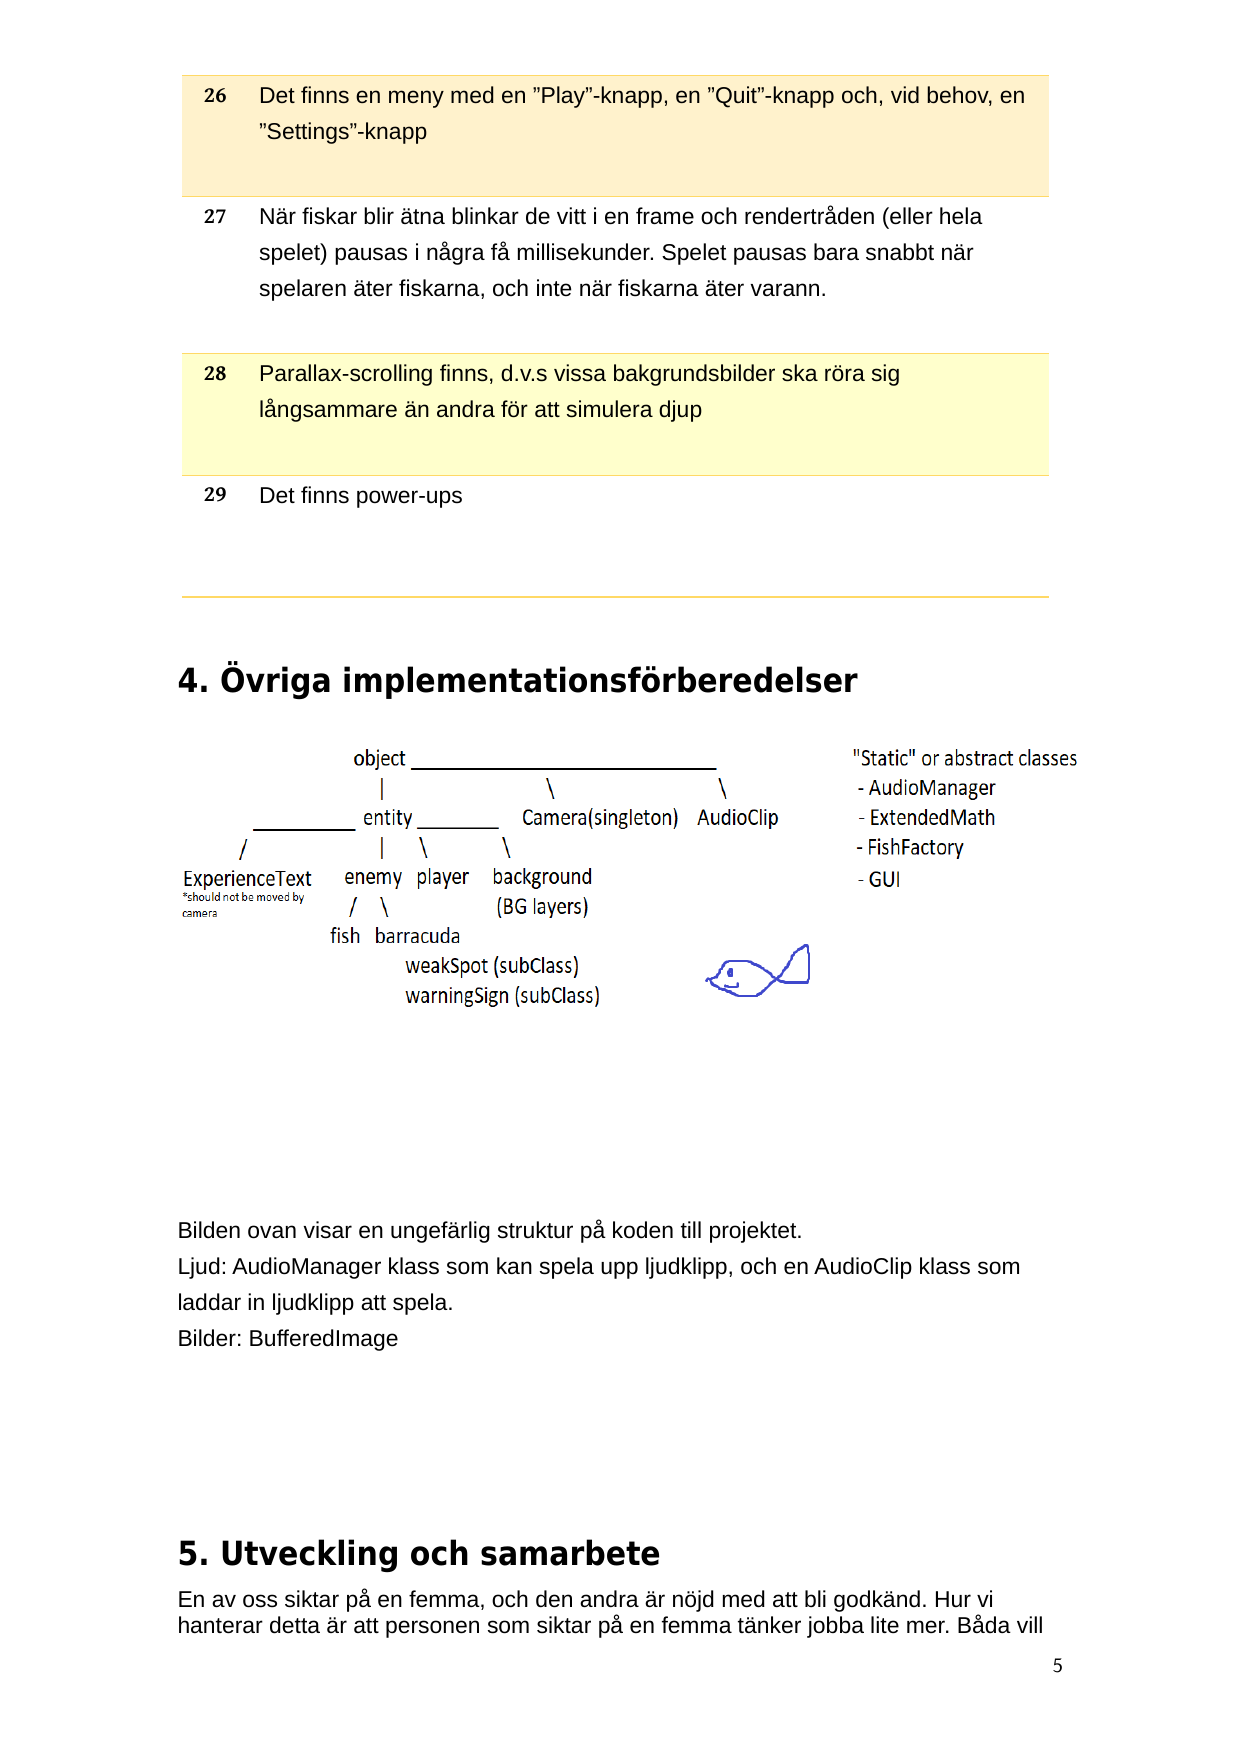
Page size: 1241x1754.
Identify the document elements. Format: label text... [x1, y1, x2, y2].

text Bilden ovan visar en ungefärlig struktur på koden till projektet. [177, 1218, 1063, 1243]
text En av oss siktar på en femma, och den andra är nöjd med att bli godkänd. Hur vi hanterar detta är att personen som siktar på en femma tänker jobba lite mer. Båda vill [177, 1586, 1063, 1639]
table_cell Det finns power-ups [248, 476, 1049, 596]
table_cell Parallax-scrolling finns, d.v.s vissa bakgrundsbilder ska röra sig långsammare än andra för att simulera djup [248, 354, 1049, 475]
table_cell 26 [182, 76, 248, 196]
table_cell Det finns en meny med en ”Play”-knapp, en ”Quit”-knapp och, vid behov, en ”Settings”-knapp [248, 76, 1049, 196]
text Bilder: BufferedImage [177, 1325, 1063, 1352]
subtitle 4. Övriga implementationsförberedelser [177, 662, 1063, 700]
table_cell 29 [182, 476, 248, 596]
text Ljud: AudioManager klass som kan spela upp ljudklipp, och en AudioClip klass som laddar in ljudklipp att spela. [177, 1253, 1063, 1316]
table_cell 27 [182, 197, 248, 353]
table_cell När fiskar blir ätna blinkar de vitt i en frame och rendertråden (eller hela spelet) pausas i några få millisekunder. Spelet pausas bara snabbt när spelaren äter fiskarna, och inte när fiskarna äter varann. [248, 197, 1049, 353]
subtitle 5. Utveckling och samarbete [177, 1535, 1063, 1574]
table_cell 28 [182, 354, 248, 475]
